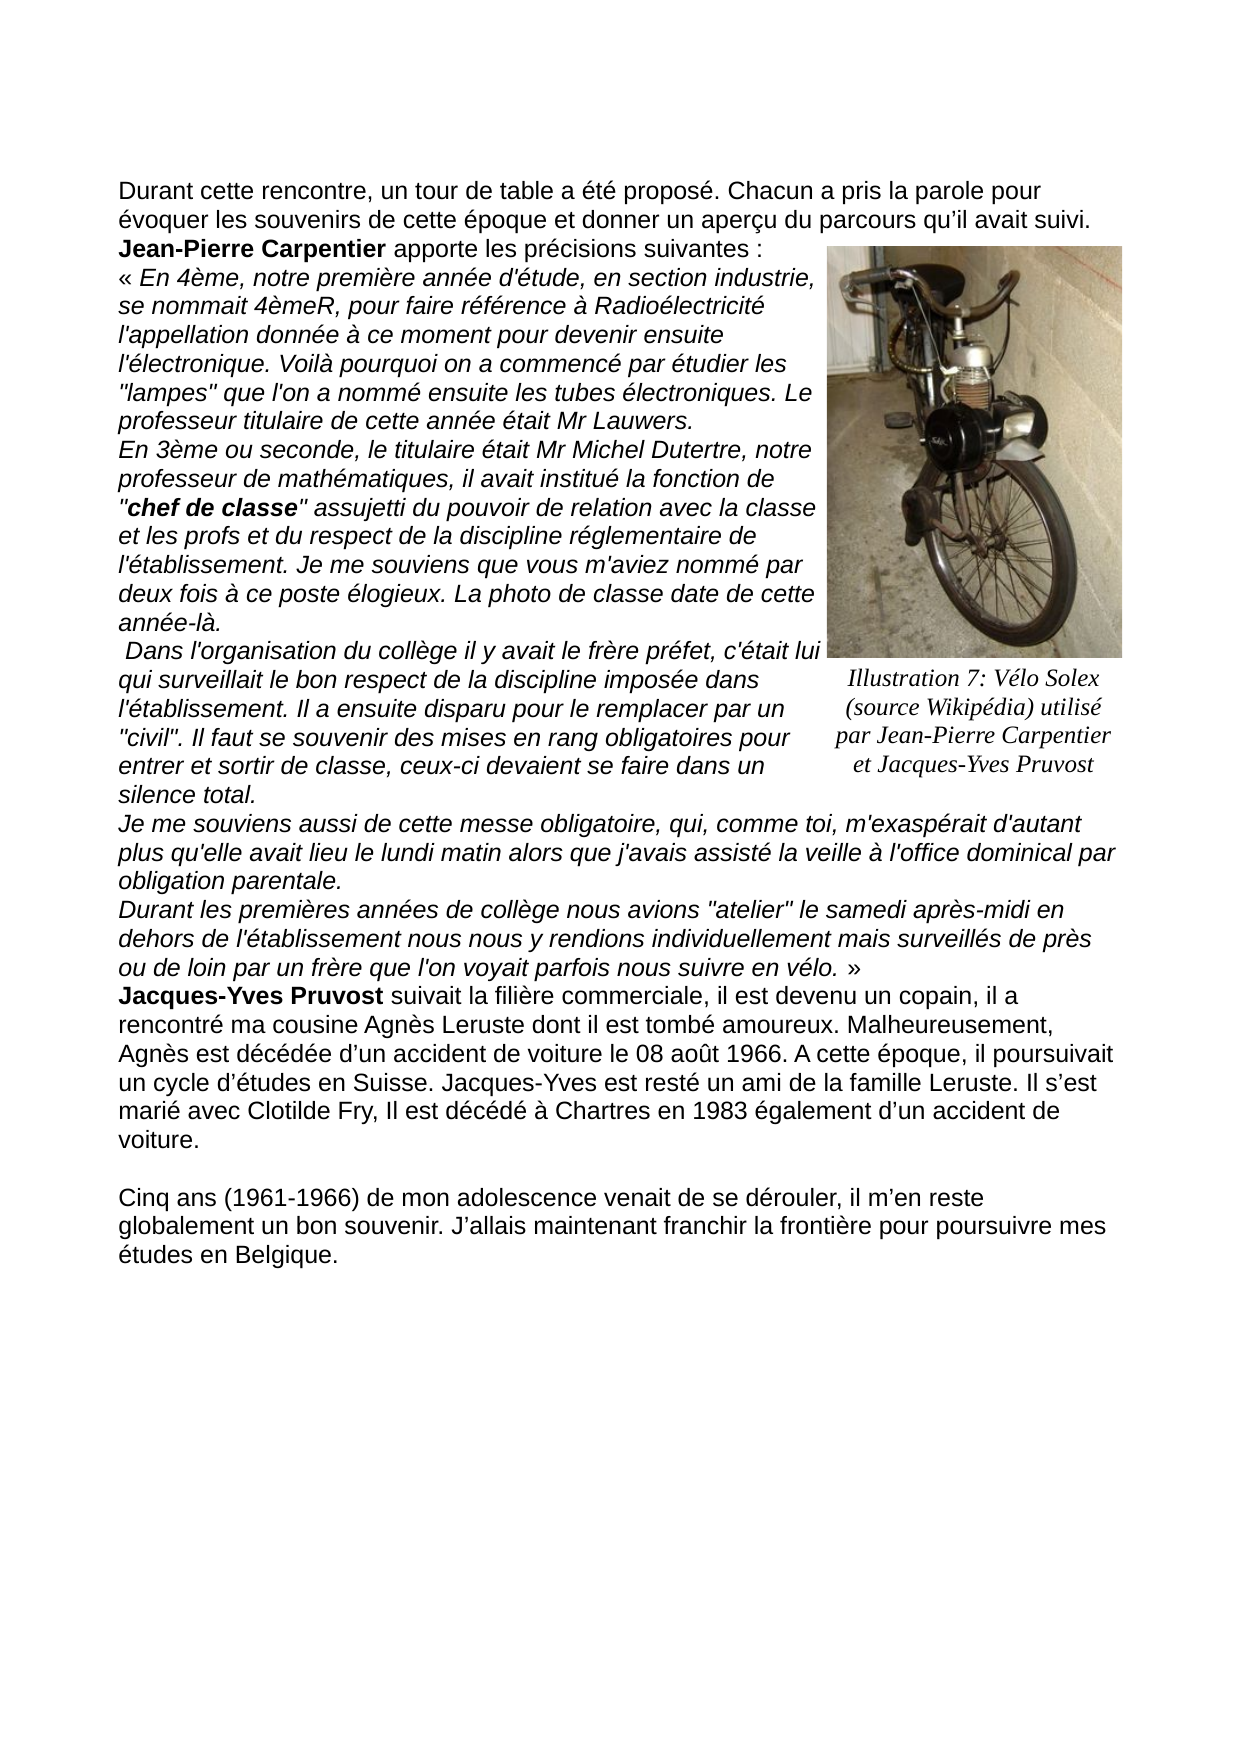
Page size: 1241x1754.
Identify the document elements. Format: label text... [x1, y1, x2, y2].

text Durant cette rencontre, un tour de table a été proposé. Chacun a pris la parole pour évoquer les souvenirs de cette époque et donner un aperçu du parcours qu’il avait suivi. [118, 176, 1122, 234]
text « En 4ème, notre première année d'étude, en section industrie, se nommait 4èmeR, pour faire référence à Radioélectricité l'appellation donnée à ce moment pour devenir ensuite l'électronique. Voilà pourquoi on a commencé par étudier les "lampes" que l'on a nommé ensuite les tubes électroniques. Le professeur titulaire de cette année était Mr Lauwers. [118, 263, 826, 435]
text Jacques-Yves Pruvost suivait la filière commerciale, il est devenu un copain, il a rencontré ma cousine Agnès Leruste dont il est tombé amoureux. Malheureusement, Agnès est décédée d’un accident de voiture le 08 août 1966. A cette époque, il poursuivait un cycle d’études en Suisse. Jacques-Yves est resté un ami de la famille Leruste. Il s’est marié avec Clotilde Fry, Il est décédé à Chartres en 1983 également d’un accident de voiture. [118, 981, 1122, 1154]
text En 3ème ou seconde, le titulaire était Mr Michel Dutertre, notre professeur de mathématiques, il avait institué la fonction de "chef de classe" assujetti du pouvoir de relation avec la classe et les profs et du respect de la discipline réglementaire de l'établissement. Je me souviens que vous m'aviez nommé par deux fois à ce poste élogieux. La photo de classe date de cette année-là. [118, 435, 826, 636]
text Illustration 7: Vélo Solex (source Wikipédia) utilisé par Jean-Pierre Carpentier et Jacques-Yves Pruvost [827, 658, 1122, 778]
text Jean-Pierre Carpentier apporte les précisions suivantes : [118, 234, 1122, 263]
text Dans l'organisation du collège il y avait le frère préfet, c'était lui qui surveillait le bon respect de la discipline imposée dans l'établissement. Il a ensuite disparu pour le remplacer par un "civil". Il faut se souvenir des mises en rang obligatoires pour entrer et sortir de classe, ceux-ci devaient se faire dans un silence total. [118, 636, 1122, 809]
picture [826, 246, 1123, 658]
text Cinq ans (1961-1966) de mon adolescence venait de se dérouler, il m’en reste globalement un bon souvenir. J’allais maintenant franchir la frontière pour poursuivre mes études en Belgique. [118, 1183, 1122, 1269]
text Je me souviens aussi de cette messe obligatoire, qui, comme toi, m'exaspérait d'autant plus qu'elle avait lieu le lundi matin alors que j'avais assisté la veille à l'office dominical par obligation parentale. [118, 809, 1122, 895]
text Durant les premières années de collège nous avions "atelier" le samedi après-midi en dehors de l'établissement nous nous y rendions individuellement mais surveillés de près ou de loin par un frère que l'on voyait parfois nous suivre en vélo. » [118, 895, 1122, 981]
